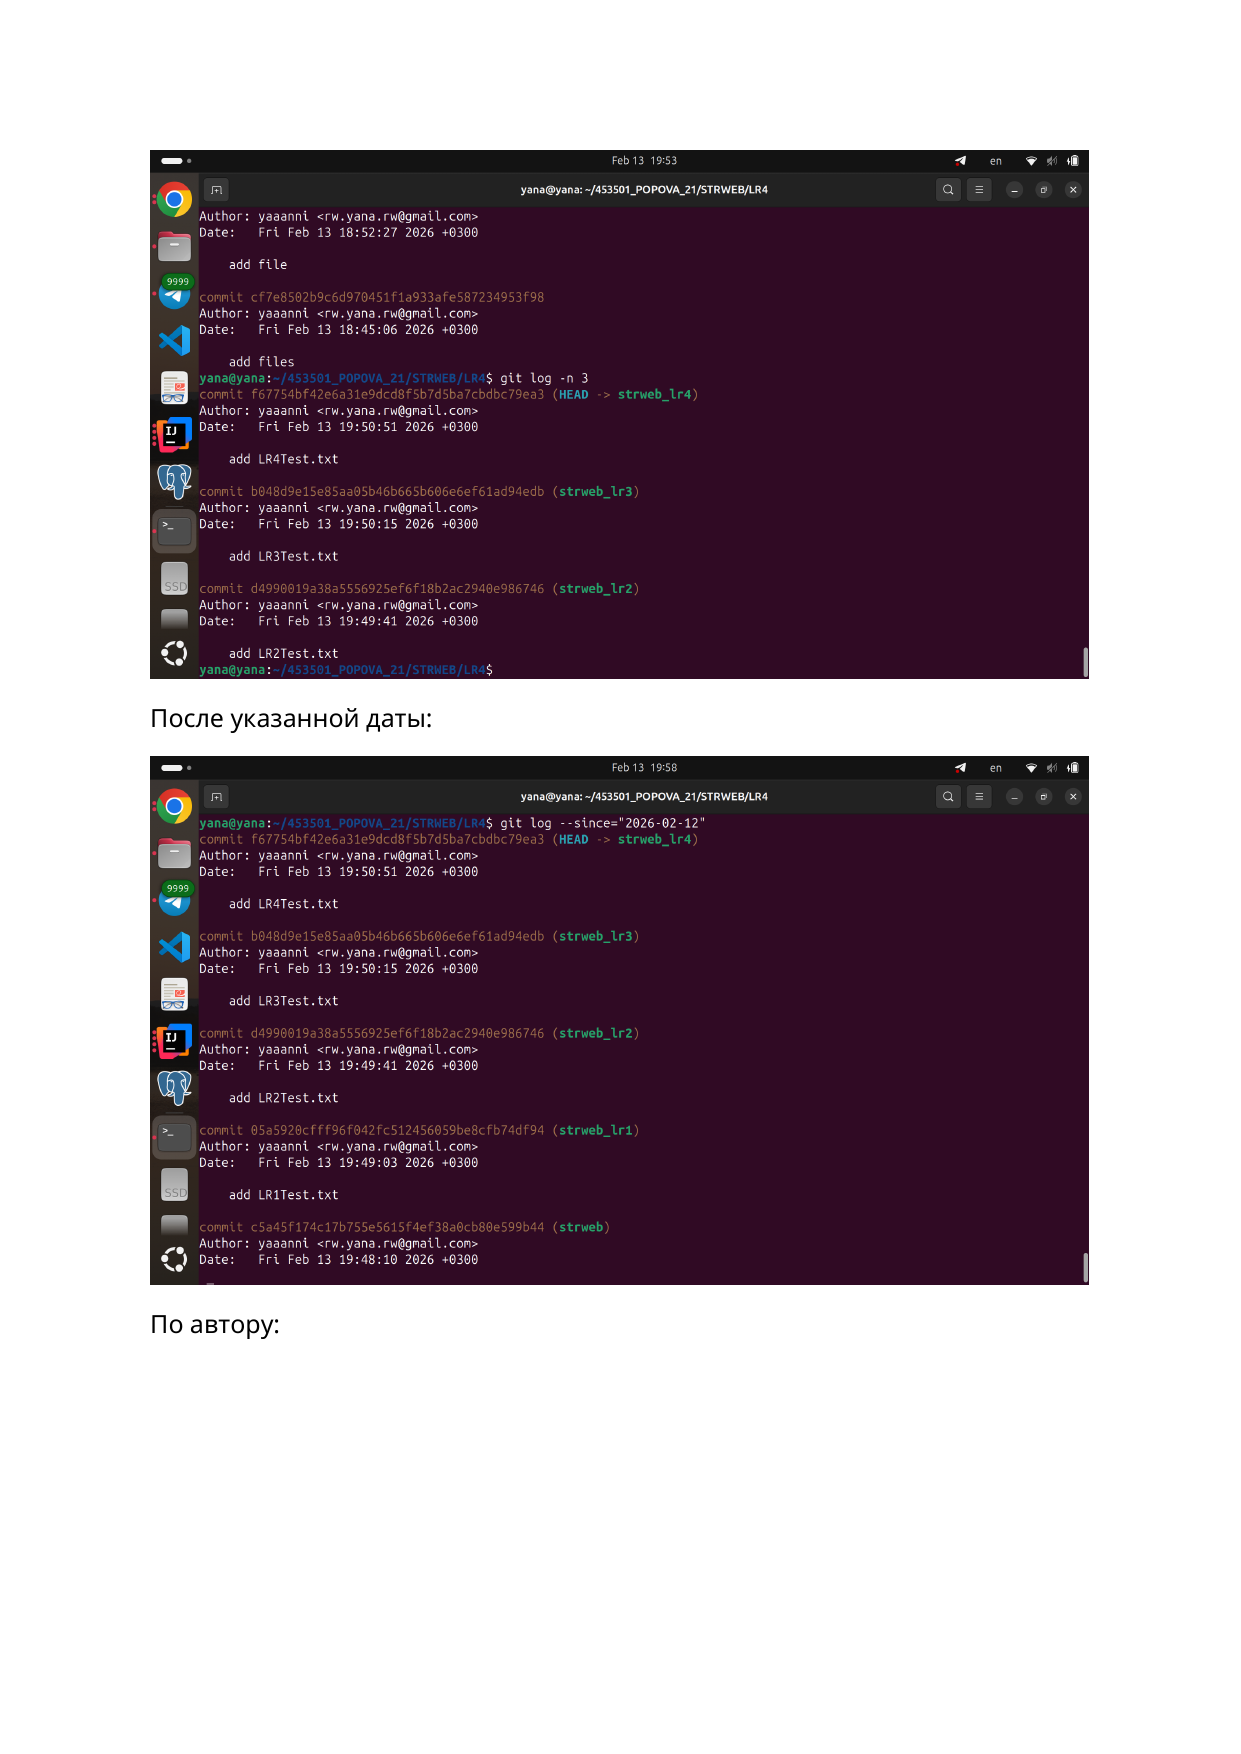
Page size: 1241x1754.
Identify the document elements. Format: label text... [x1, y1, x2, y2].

text По автору: [150, 1307, 1090, 1341]
text После указанной даты: [150, 700, 1090, 734]
